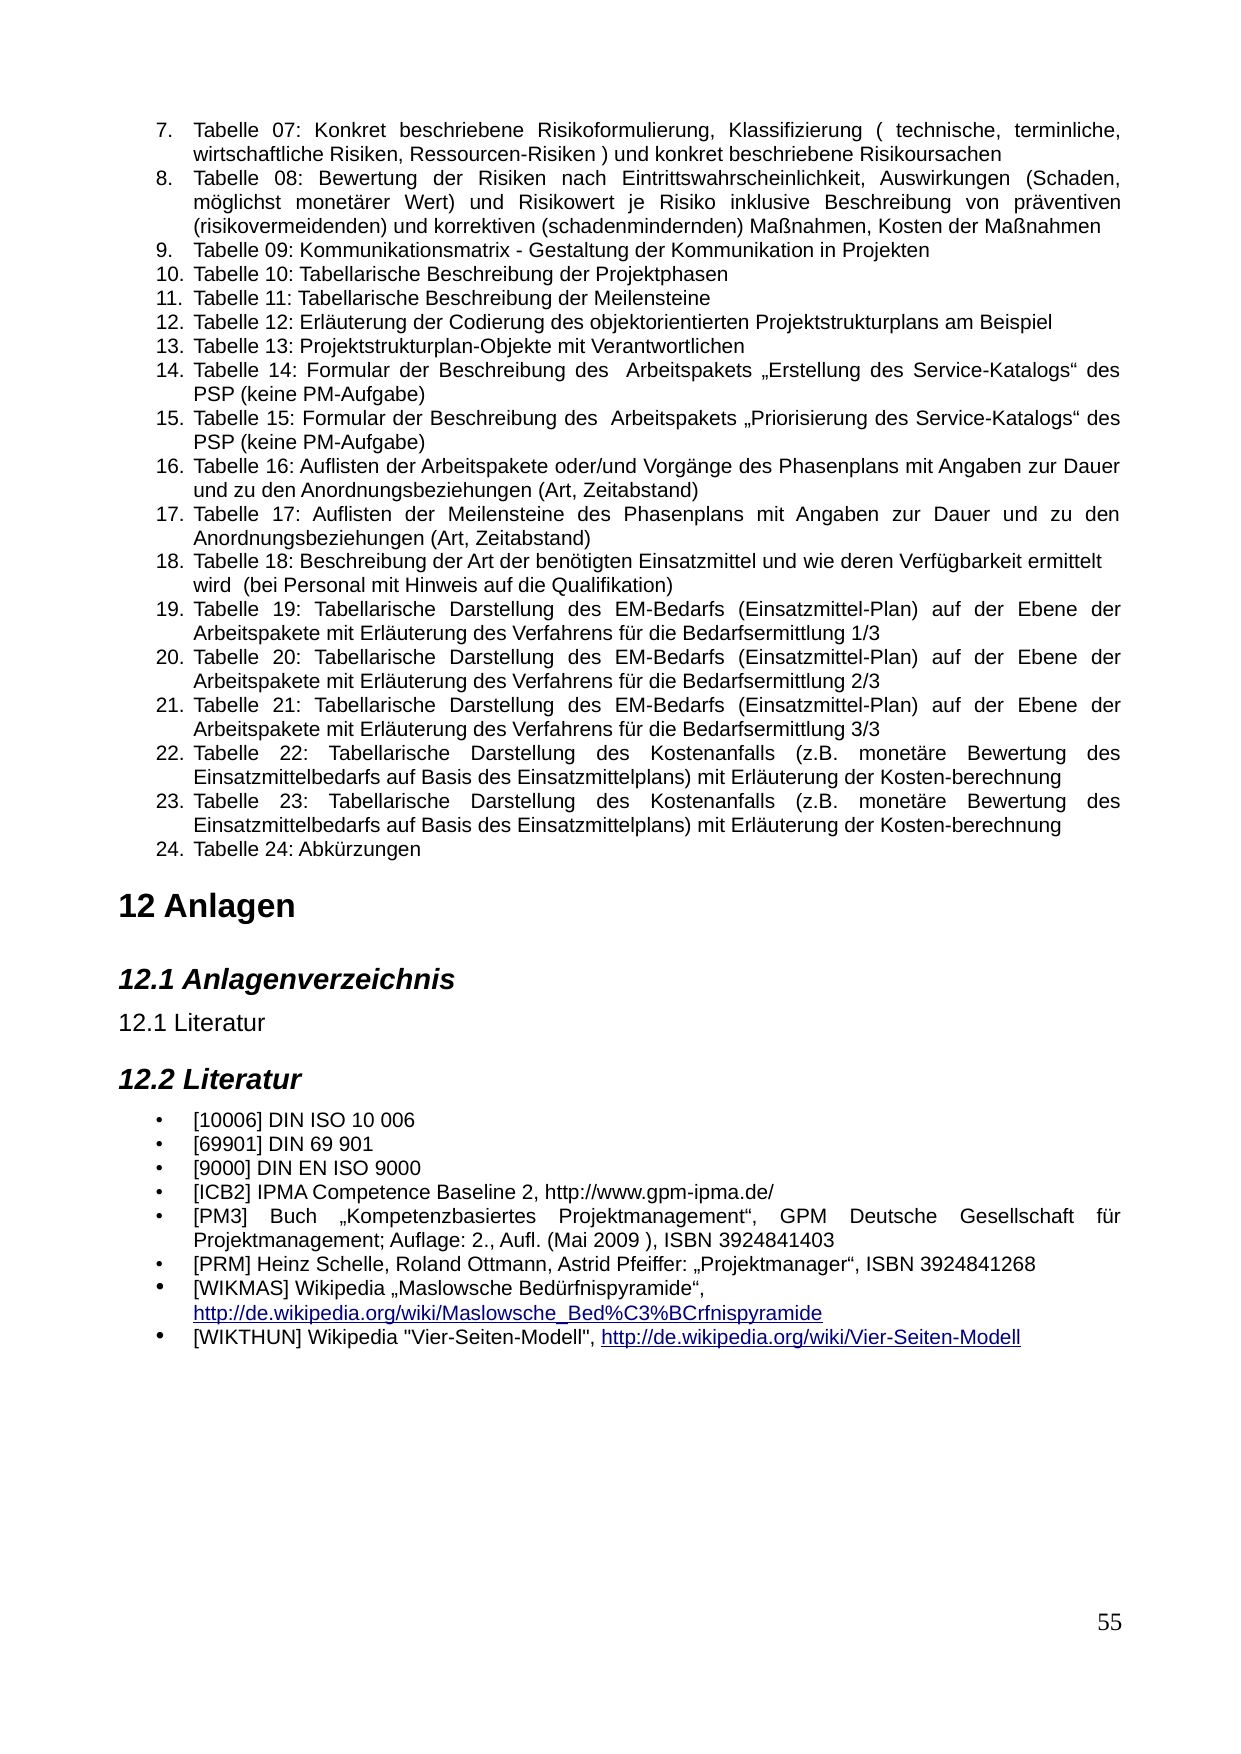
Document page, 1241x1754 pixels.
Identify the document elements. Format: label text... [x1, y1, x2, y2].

list Tabelle 09: Kommunikationsmatrix - Gestaltung der Kommunikation in Projekten [156, 238, 1122, 262]
list Tabelle 12: Erläuterung der Codierung des objektorientierten Projektstrukturplans am Beispiel [156, 310, 1122, 334]
list [10006] DIN ISO 10 006 [156, 1108, 1122, 1132]
list Tabelle 24: Abkürzungen [156, 837, 1122, 861]
list [ICB2] IPMA Competence Baseline 2, http://www.gpm-ipma.de/ [156, 1180, 1122, 1204]
list Tabelle 08: Bewertung der Risiken nach Eintrittswahrscheinlichkeit, Auswirkungen (Schaden, möglichst monetärer Wert) und Risikowert je Risiko inklusive Beschreibung von präventiven (risikovermeidenden) und korrektiven (schadenmindernden) Maßnahmen, Kosten der Maßnahmen [156, 166, 1122, 238]
list Tabelle 10: Tabellarische Beschreibung der Projektphasen [156, 262, 1122, 286]
list Tabelle 22: Tabellarische Darstellung des Kostenanfalls (z.B. monetäre Bewertung des Einsatzmittelbedarfs auf Basis des Einsatzmittelplans) mit Erläuterung der Kosten-berechnung [156, 741, 1122, 789]
list Tabelle 18: Beschreibung der Art der benötigten Einsatzmittel und wie deren Verfügbarkeit ermittelt wird (bei Personal mit Hinweis auf die Qualifikation) [156, 549, 1122, 597]
list Tabelle 20: Tabellarische Darstellung des EM-Bedarfs (Einsatzmittel-Plan) auf der Ebene der Arbeitspakete mit Erläuterung des Verfahrens für die Bedarfsermittlung 2/3 [156, 645, 1122, 693]
list Tabelle 14: Formular der Beschreibung des Arbeitspakets „Erstellung des Service-Katalogs“ des PSP (keine PM-Aufgabe) [156, 358, 1122, 406]
list [69901] DIN 69 901 [156, 1132, 1122, 1156]
list [9000] DIN EN ISO 9000 [156, 1156, 1122, 1180]
list Tabelle 21: Tabellarische Darstellung des EM-Bedarfs (Einsatzmittel-Plan) auf der Ebene der Arbeitspakete mit Erläuterung des Verfahrens für die Bedarfsermittlung 3/3 [156, 693, 1122, 741]
list Tabelle 13: Projektstrukturplan-Objekte mit Verantwortlichen [156, 334, 1122, 358]
list Tabelle 07: Konkret beschriebene Risikoformulierung, Klassifizierung ( technische, terminliche, wirtschaftliche Risiken, Ressourcen-Risiken ) und konkret beschriebene Risikoursachen [156, 118, 1122, 166]
list [WIKMAS] Wikipedia „Maslowsche Bedürfnispyramide“, http://de.wikipedia.org/wiki/Maslowsche_Bed%C3%BCrfnispyramide [156, 1276, 1122, 1325]
list Tabelle 23: Tabellarische Darstellung des Kostenanfalls (z.B. monetäre Bewertung des Einsatzmittelbedarfs auf Basis des Einsatzmittelplans) mit Erläuterung der Kosten-berechnung [156, 789, 1122, 837]
subtitle 12 Anlagen [118, 886, 1122, 924]
list [PM3] Buch „Kompetenzbasiertes Projektmanagement“, GPM Deutsche Gesellschaft für Projektmanagement; Auflage: 2., Aufl. (Mai 2009 ), ISBN 3924841403 [156, 1204, 1122, 1252]
subtitle 12.2 Literatur [118, 1062, 1122, 1095]
list Tabelle 17: Auflisten der Meilensteine des Phasenplans mit Angaben zur Dauer und zu den Anordnungsbeziehungen (Art, Zeitabstand) [156, 501, 1122, 549]
list [WIKTHUN] Wikipedia "Vier-Seiten-Modell", http://de.wikipedia.org/wiki/Vier-Seiten-Modell [156, 1325, 1122, 1350]
list Tabelle 16: Auflisten der Arbeitspakete oder/und Vorgänge des Phasenplans mit Angaben zur Dauer und zu den Anordnungsbeziehungen (Art, Zeitabstand) [156, 453, 1122, 501]
list [PRM] Heinz Schelle, Roland Ottmann, Astrid Pfeiffer: „Projektmanager“, ISBN 3924841268 [156, 1252, 1122, 1276]
list Tabelle 11: Tabellarische Beschreibung der Meilensteine [156, 286, 1122, 310]
list Tabelle 19: Tabellarische Darstellung des EM-Bedarfs (Einsatzmittel-Plan) auf der Ebene der Arbeitspakete mit Erläuterung des Verfahrens für die Bedarfsermittlung 1/3 [156, 597, 1122, 645]
list Tabelle 15: Formular der Beschreibung des Arbeitspakets „Priorisierung des Service-Katalogs“ des PSP (keine PM-Aufgabe) [156, 406, 1122, 453]
text 12.1 Literatur [118, 1008, 1122, 1037]
subtitle 12.1 Anlagenverzeichnis [118, 962, 1122, 996]
